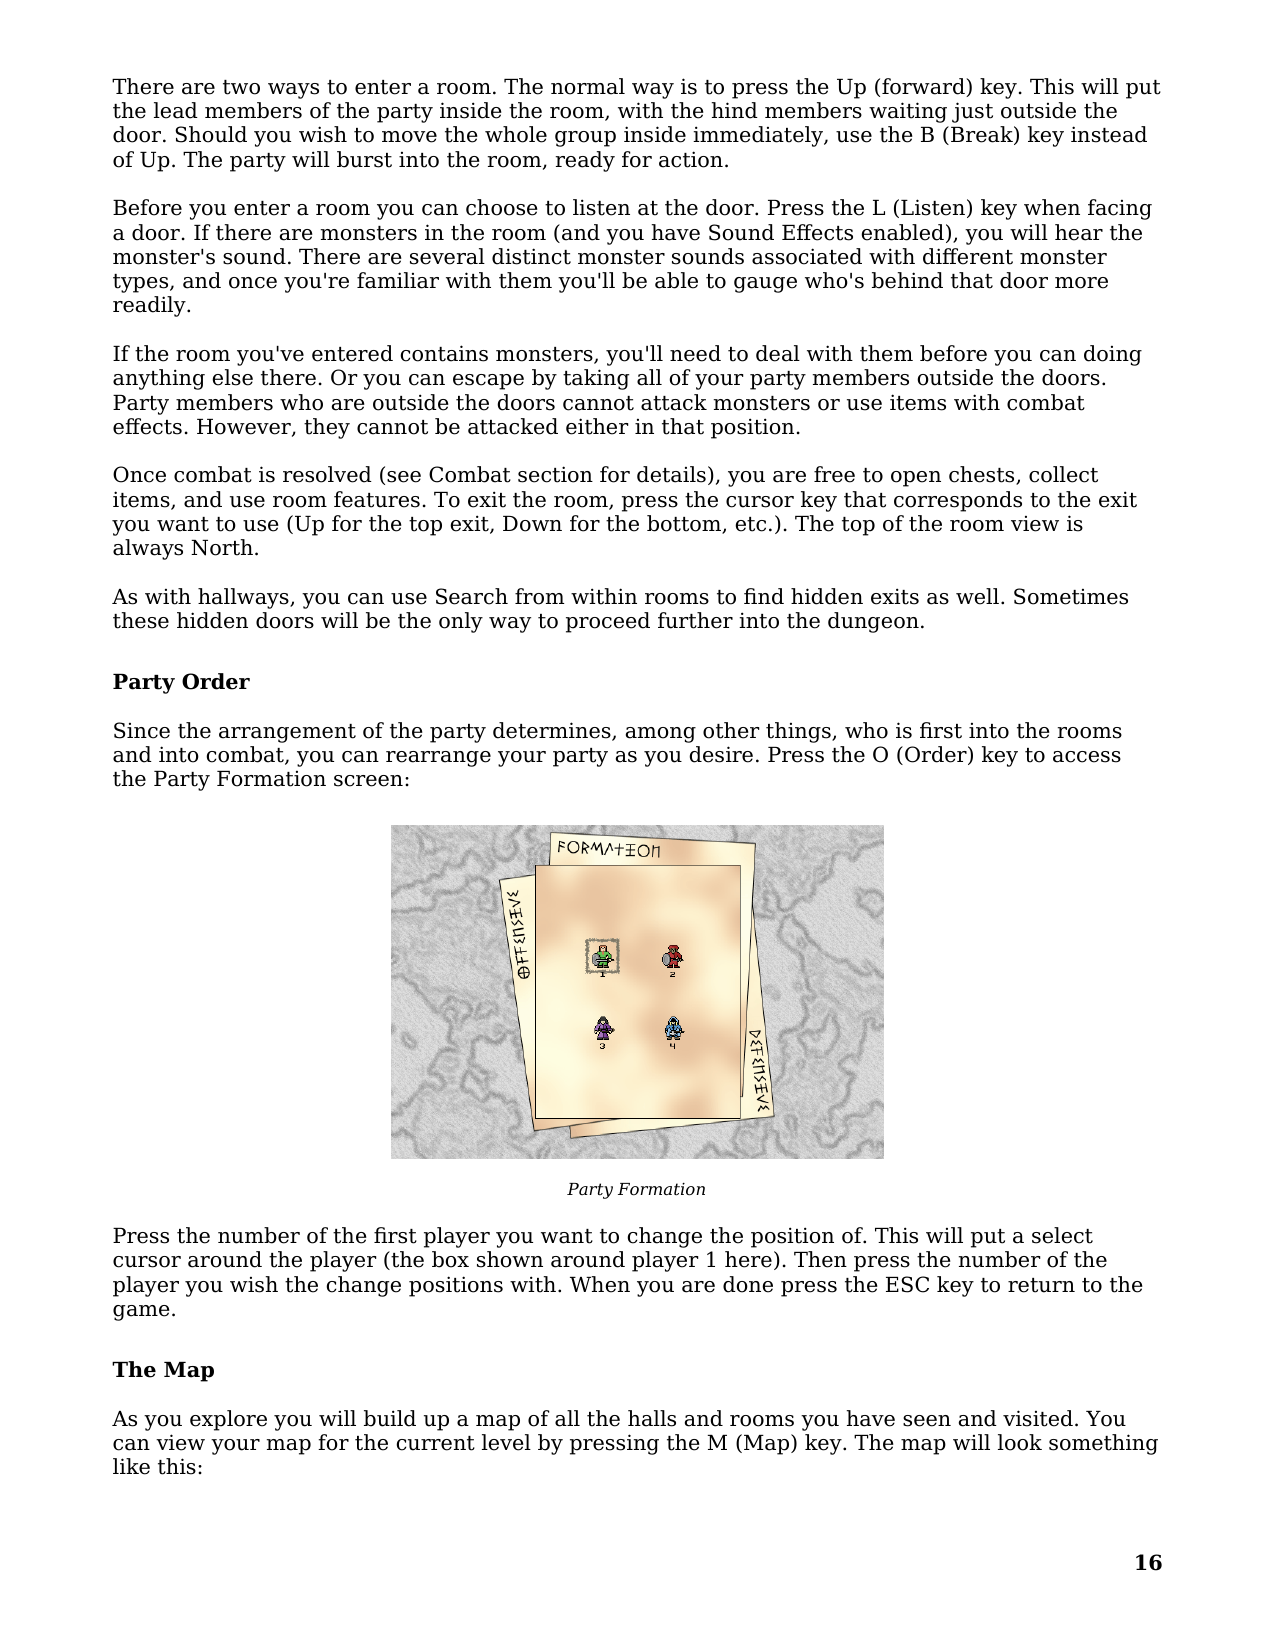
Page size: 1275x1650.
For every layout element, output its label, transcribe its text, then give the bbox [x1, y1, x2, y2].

text As you explore you will build up a map of all the halls and rooms you have seen and visited. You can view your map for the current level by pressing the M (Map) key. The map will look something like this: [112, 1407, 1162, 1479]
subtitle The Map [112, 1358, 1162, 1382]
text Party Formation [112, 1180, 1162, 1199]
text Since the arrangement of the party determines, among other things, who is first into the rooms and into combat, you can rearrange your party as you desire. Press the O (Order) key to access the Party Formation screen: [112, 719, 1162, 792]
text Before you enter a room you can choose to listen at the door. Press the L (Listen) key when facing a door. If there are monsters in the room (and you have Sound Effects enabled), you will hear the monster's sound. There are several distinct monster sounds associated with different monster types, and once you're familiar with them you'll be able to gauge who's behind that door more readily. [112, 196, 1162, 318]
text As with hallways, you can use Search from within rooms to find hidden exits as well. Sometimes these hidden doors will be the only way to proceed further into the dungeon. [112, 585, 1162, 633]
picture [391, 825, 884, 1159]
text If the room you've entered contains monsters, you'll need to deal with them before you can doing anything else there. Or you can escape by taking all of your party members outside the doors. Party members who are outside the doors cannot attack monsters or use items with combat effects. However, they cannot be attacked either in that position. [112, 342, 1162, 439]
subtitle Party Order [112, 670, 1162, 694]
text Once combat is resolved (see Combat section for details), you are free to open chests, collect items, and use room features. To exit the room, press the cursor key that corresponds to the exit you want to use (Up for the top exit, Down for the bottom, etc.). The top of the room view is always North. [112, 463, 1162, 560]
text Press the number of the first player you want to change the position of. This will put a select cursor around the player (the box shown around player 1 here). Then press the number of the player you wish the change positions with. When you are done press the ESC key to return to the game. [112, 1224, 1162, 1321]
text There are two ways to enter a room. The normal way is to press the Up (forward) key. This will put the lead members of the party inside the room, with the hind members waiting just outside the door. Should you wish to move the whole group inside immediately, use the B (Break) key instead of Up. The party will burst into the room, ready for action. [112, 75, 1162, 172]
